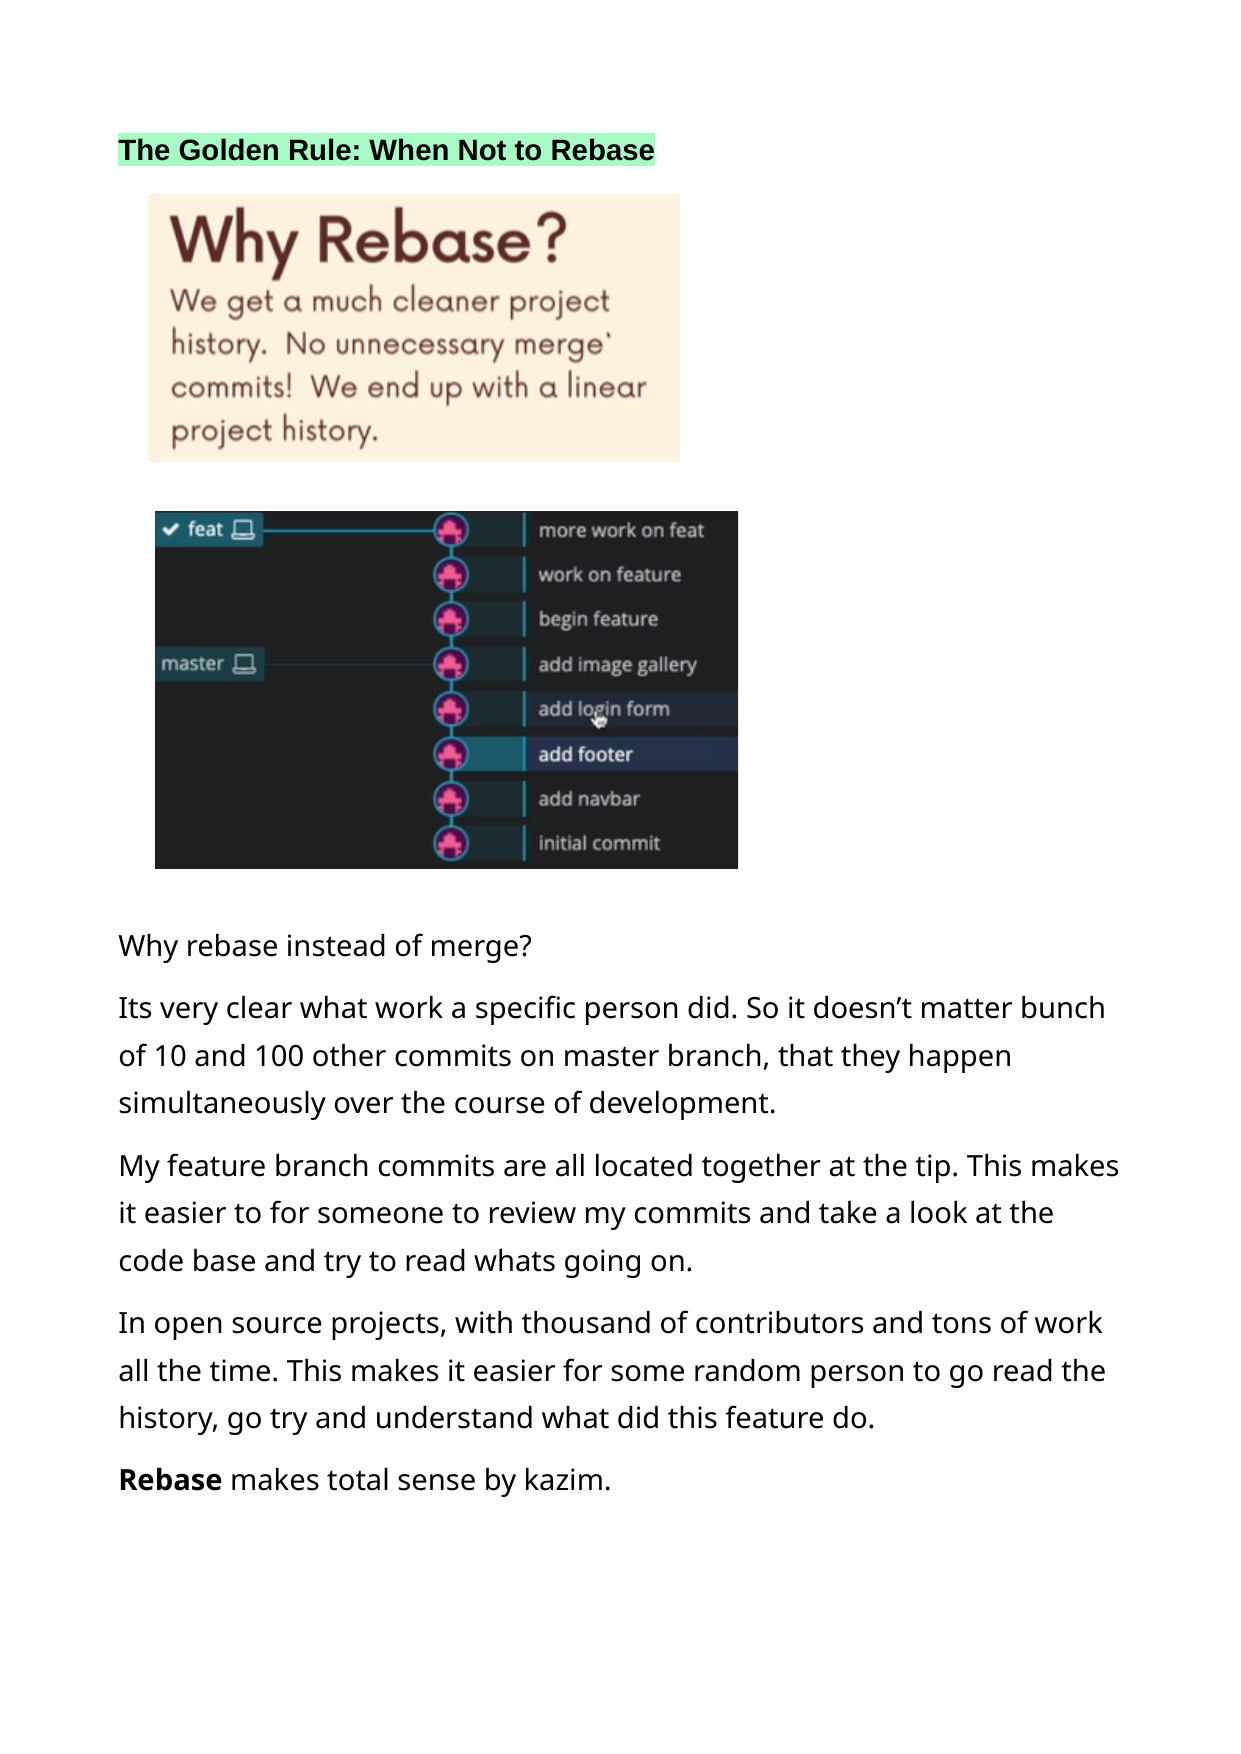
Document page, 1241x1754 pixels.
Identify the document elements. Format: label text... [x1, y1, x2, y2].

subtitle The Golden Rule: When Not to Rebase [655, 133, 1122, 166]
text My feature branch commits are all located together at the tip. This makes it easier to for someone to review my commits and take a look at the code base and try to read whats going on. [118, 1145, 1122, 1280]
picture [148, 194, 680, 462]
text In open source projects, with thousand of contributors and tons of work all the time. This makes it easier for some random person to go read the history, go try and understand what did this feature do. [118, 1302, 1122, 1437]
picture [155, 511, 739, 869]
text Why rebase instead of merge? [118, 925, 1122, 965]
text Rebase makes total sense by kazim. [118, 1459, 1122, 1499]
text Its very clear what work a specific person did. So it doesn’t matter bunch of 10 and 100 other commits on master branch, that they happen simultaneously over the course of development. [118, 987, 1122, 1122]
